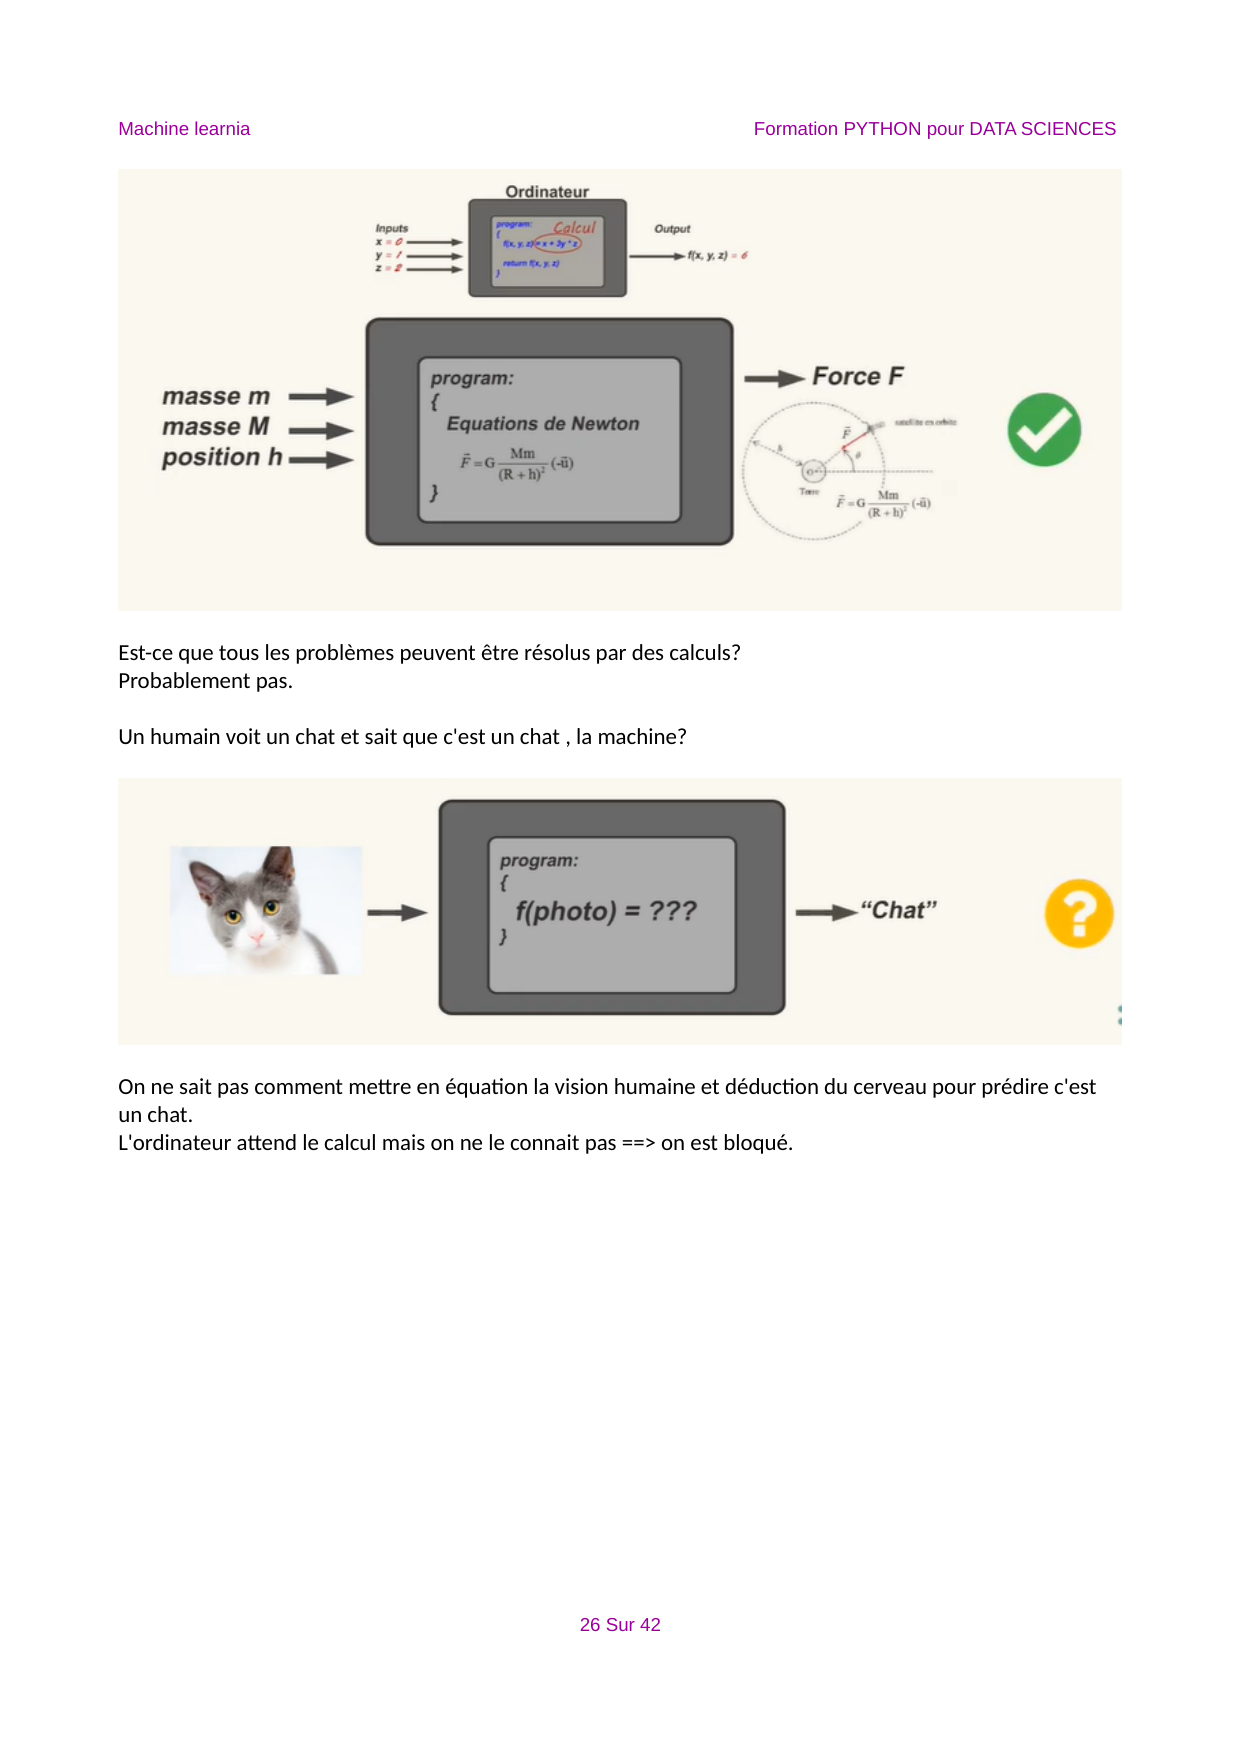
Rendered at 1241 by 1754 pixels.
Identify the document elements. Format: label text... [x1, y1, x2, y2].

picture [118, 169, 1122, 611]
text Un humain voit un chat et sait que c'est un chat , la machine? [118, 722, 1122, 751]
text L'ordinateur attend le calcul mais on ne le connait pas ==> on est bloqué. [118, 1128, 1122, 1156]
text Est-ce que tous les problèmes peuvent être résolus par des calculs? [118, 638, 1122, 666]
text On ne sait pas comment mettre en équation la vision humaine et déduction du cerveau pour prédire c'est un chat. [118, 1072, 1122, 1128]
text Probablement pas. [118, 666, 1122, 694]
picture [118, 778, 1122, 1045]
